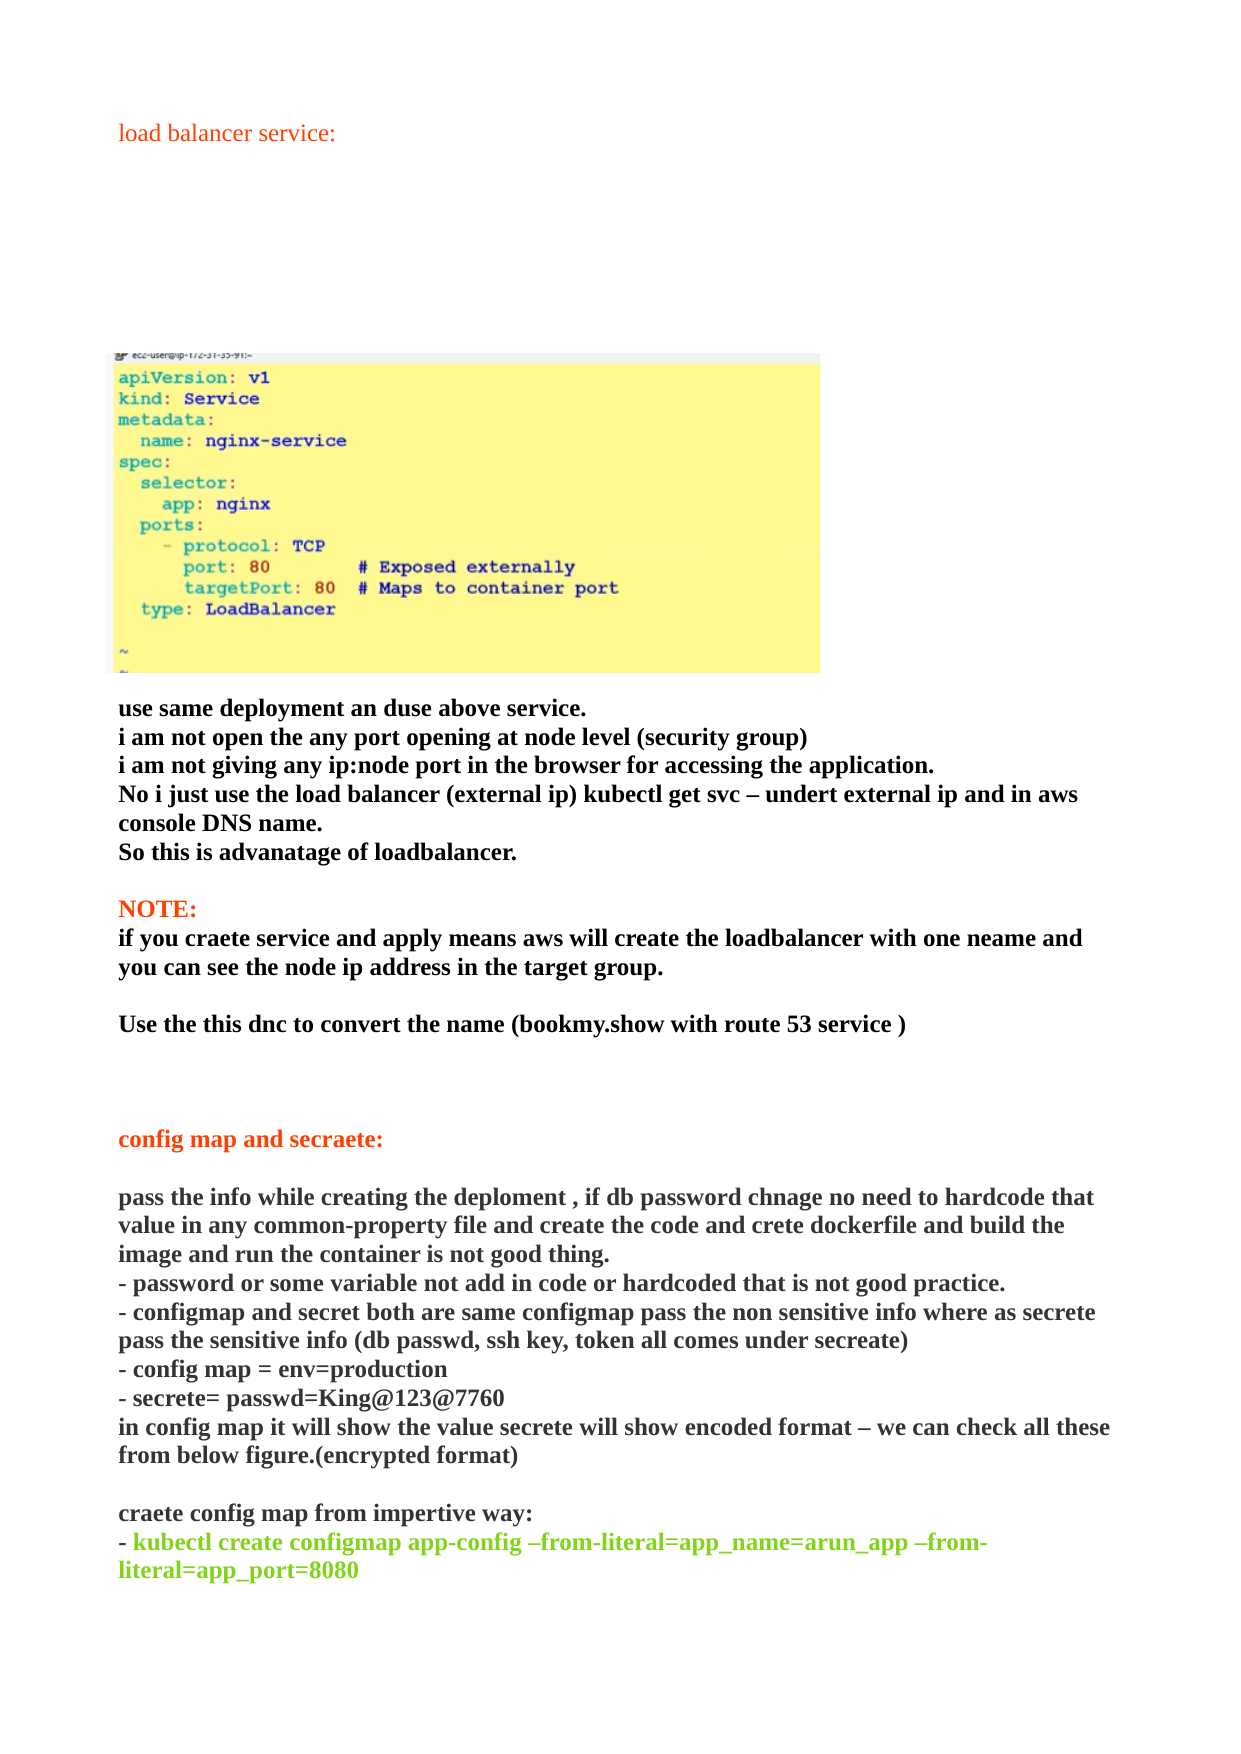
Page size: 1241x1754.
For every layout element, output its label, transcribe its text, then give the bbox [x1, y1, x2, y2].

picture [105, 353, 821, 673]
text use same deployment an duse above service. i am not open the any port opening at node level (security group) i am not giving any ip:node port in the browser for accessing the application. No i just use the load balancer (external ip) kubectl get svc – undert external ip and in aws console DNS name. So this is advanatage of loadbalancer. NOTE: if you craete service and apply means aws will create the loadbalancer with one neame and you can see the node ip address in the target group. Use the this dnc to convert the name (bookmy.show with route 53 service ) config map and secraete: [118, 693, 1122, 1153]
text load balancer service: [118, 118, 1122, 348]
text pass the info while creating the deploment , if db password chnage no need to hardcode that value in any common-property file and create the code and crete dockerfile and build the image and run the container is not good thing. - password or some variable not add in code or hardcoded that is not good practice. - configmap and secret both are same configmap pass the non sensitive info where as secrete pass the sensitive info (db passwd, ssh key, token all comes under secreate) - config map = env=production - secrete= passwd=King@123@7760 in config map it will show the value secrete will show encoded format – we can check all these from below figure.(encrypted format) craete config map from impertive way: - kubectl create configmap app-config –from-literal=app_name=arun_app –from-literal=app_port=8080 [118, 1182, 1122, 1584]
